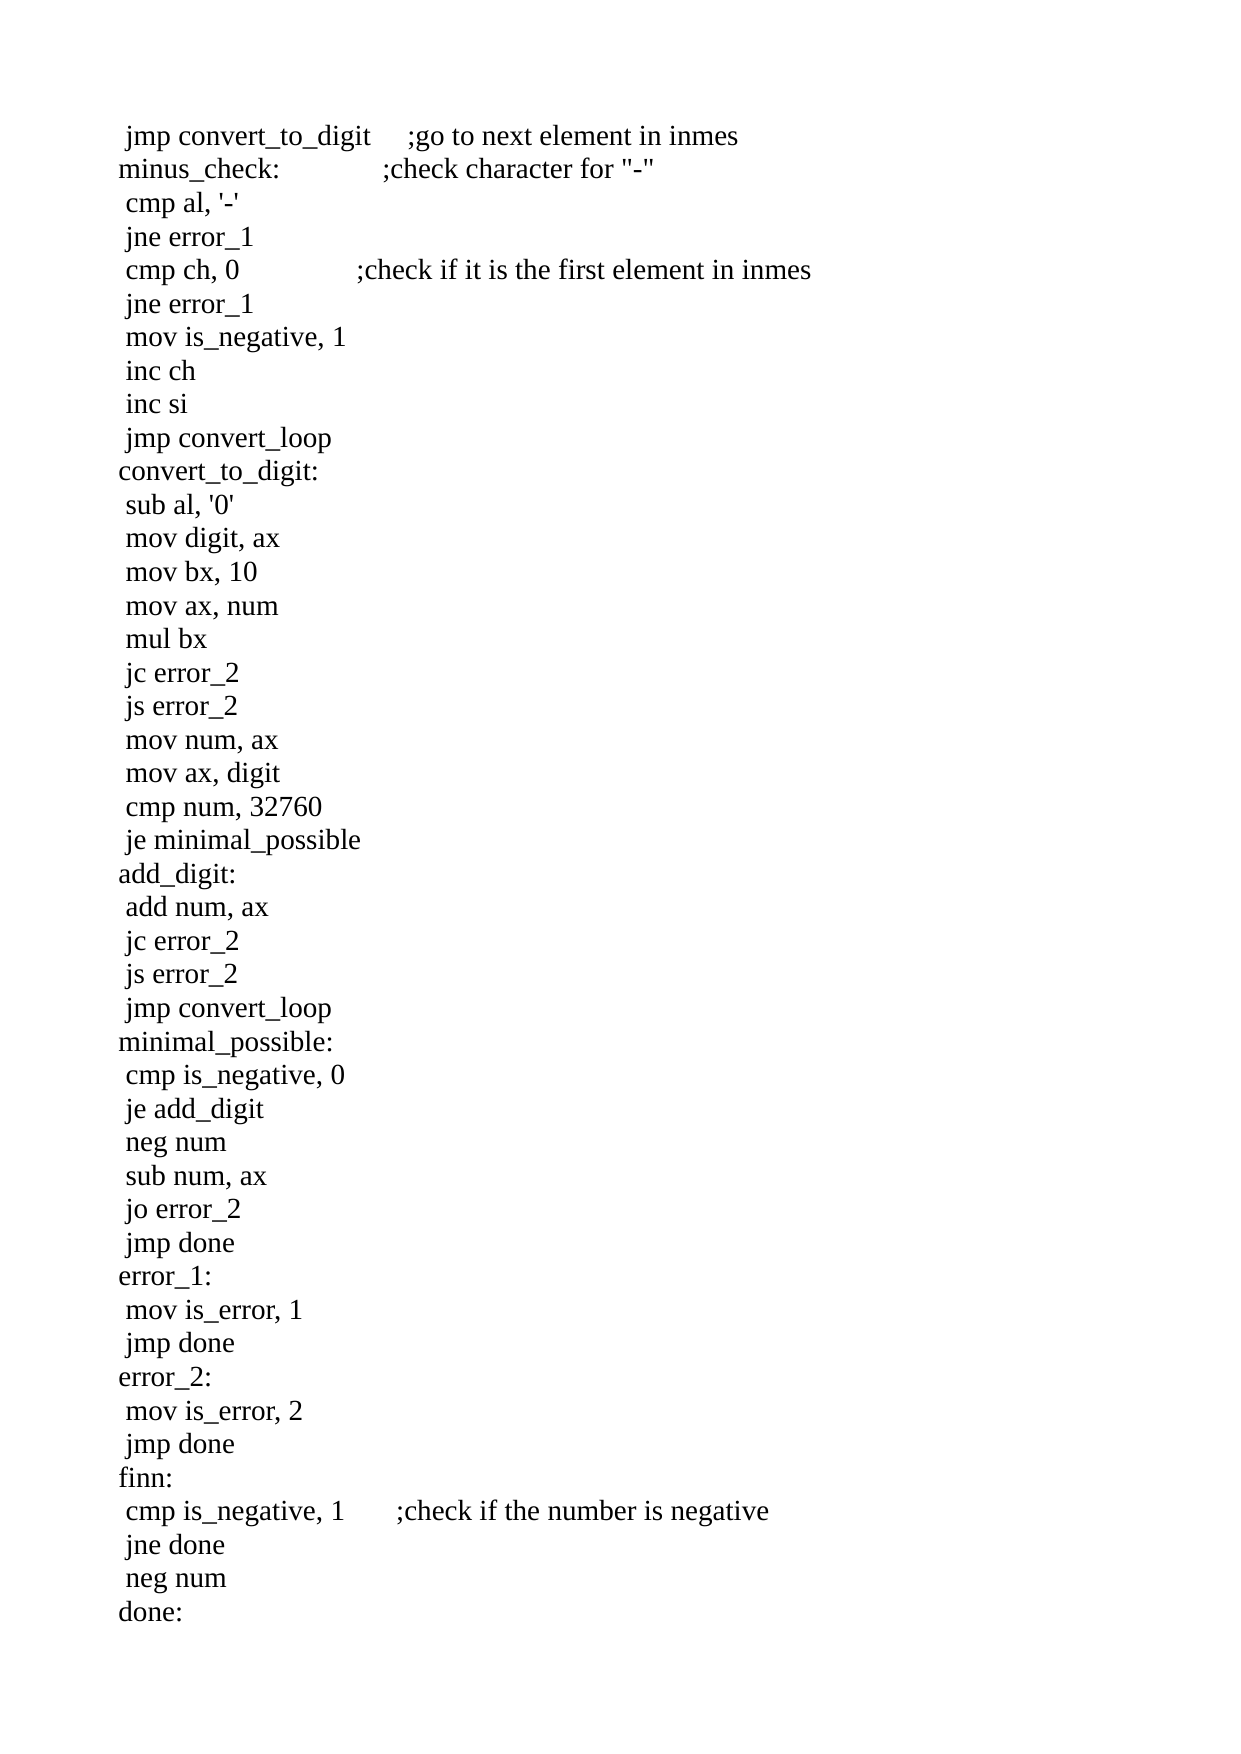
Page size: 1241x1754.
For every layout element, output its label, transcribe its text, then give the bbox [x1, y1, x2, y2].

text je add_digit [118, 1091, 1122, 1124]
text jmp convert_to_digit ;go to next element in inmes [118, 118, 1122, 152]
text mov is_error, 1 [118, 1292, 1122, 1326]
text inc si [118, 386, 1122, 420]
text add num, ax [118, 889, 1122, 923]
text minimal_possible: [118, 1024, 1122, 1057]
text mov is_error, 2 [118, 1393, 1122, 1426]
text jmp done [118, 1426, 1122, 1460]
text mov ax, digit [118, 755, 1122, 789]
text add_digit: [118, 856, 1122, 889]
text minus_check: ;check character for "-" [118, 152, 1122, 185]
text cmp al, '-' [118, 185, 1122, 219]
text jmp done [118, 1225, 1122, 1258]
text mov num, ax [118, 722, 1122, 755]
text js error_2 [118, 688, 1122, 722]
text neg num [118, 1124, 1122, 1158]
text jmp done [118, 1326, 1122, 1359]
text finn: [118, 1460, 1122, 1493]
text js error_2 [118, 957, 1122, 990]
text cmp is_negative, 0 [118, 1057, 1122, 1091]
text neg num [118, 1560, 1122, 1594]
text done: [118, 1594, 1122, 1627]
text jmp convert_loop [118, 420, 1122, 453]
text mul bx [118, 621, 1122, 655]
text sub al, '0' [118, 487, 1122, 521]
text mov digit, ax [118, 521, 1122, 554]
text je minimal_possible [118, 822, 1122, 856]
text cmp is_negative, 1 ;check if the number is negative [118, 1493, 1122, 1527]
text mov ax, num [118, 588, 1122, 621]
text error_2: [118, 1359, 1122, 1393]
text sub num, ax [118, 1158, 1122, 1191]
text jo error_2 [118, 1191, 1122, 1225]
text cmp num, 32760 [118, 789, 1122, 822]
text inc ch [118, 353, 1122, 386]
text error_1: [118, 1258, 1122, 1292]
text jmp convert_loop [118, 990, 1122, 1024]
text convert_to_digit: [118, 453, 1122, 487]
text mov is_negative, 1 [118, 319, 1122, 353]
text jne error_1 [118, 286, 1122, 319]
text mov bx, 10 [118, 554, 1122, 588]
text jne done [118, 1527, 1122, 1560]
text jc error_2 [118, 655, 1122, 688]
text cmp ch, 0 ;check if it is the first element in inmes [118, 252, 1122, 286]
text jne error_1 [118, 219, 1122, 252]
text jc error_2 [118, 923, 1122, 957]
